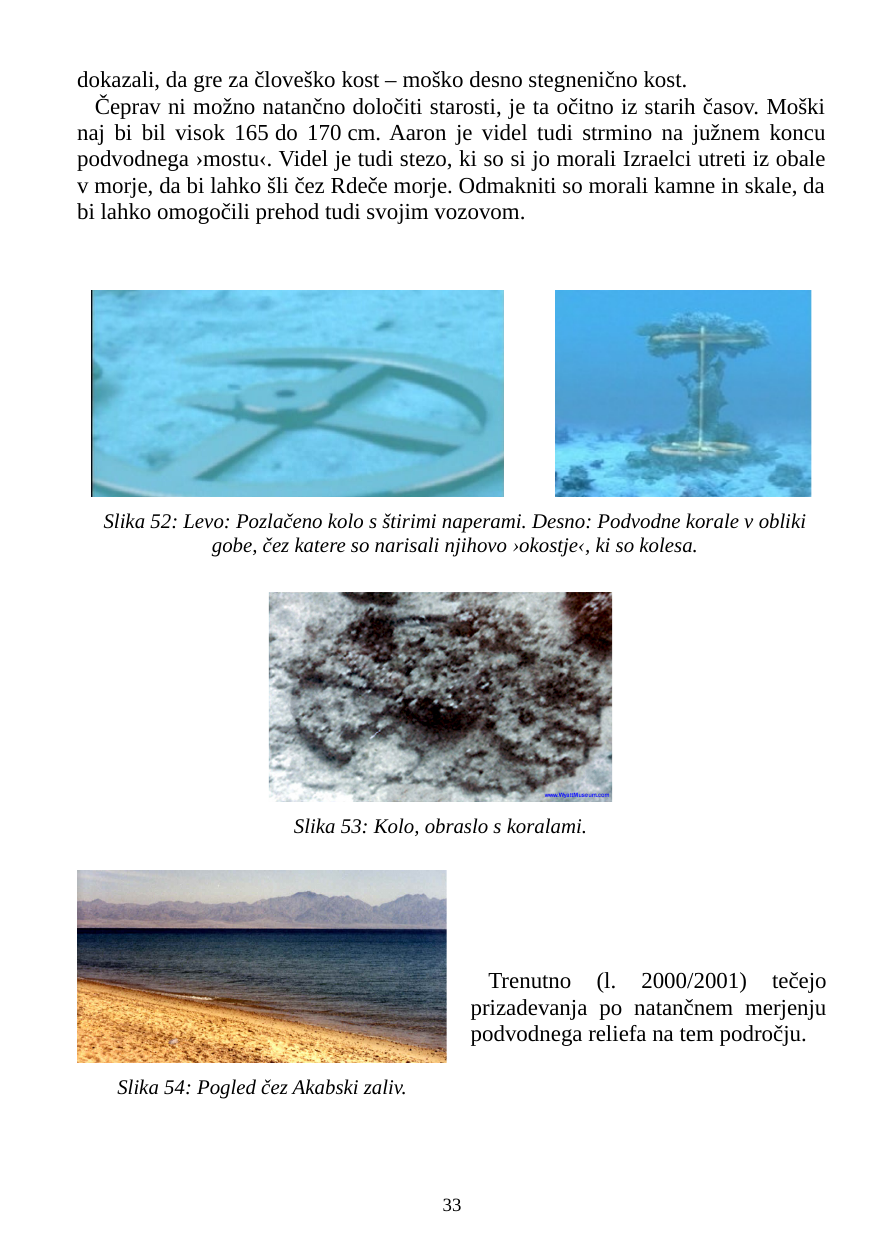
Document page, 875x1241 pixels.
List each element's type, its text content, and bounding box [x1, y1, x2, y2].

text Čeprav ni možno natančno določiti starosti, je ta očitno iz starih časov. Moški naj bi bil visok 165 do 170 cm. Aaron je videl tudi strmino na južnem koncu podvodnega ›mostu‹. Videl je tudi stezo, ki so si jo morali Izraelci utreti iz obale v morje, da bi lahko šli čez Rdeče morje. Odmakniti so morali kamne in skale, da bi lahko omogočili prehod tudi svojim vozovom. [77, 93, 827, 224]
text Slika 53: Kolo, obraslo s koralami. [263, 592, 618, 838]
picture [268, 592, 613, 802]
text dokazali, da gre za človeško kost – moško desno stegnenično kost. [77, 66, 827, 93]
picture [91, 290, 504, 497]
picture [555, 290, 812, 497]
text Trenutno (l. 2000/2001) tečejo prizadevanja po natančnem merjenju podvodnega reliefa na tem področju. [447, 967, 827, 1046]
text Slika 54: Pogled čez Akabski zaliv. [77, 1063, 447, 1099]
picture [77, 870, 447, 1063]
text Slika 52: Levo: Pozlačeno kolo s štirimi naperami. Desno: Podvodne korale v obliki gobe, čez katere so narisali njihovo ›okostje‹, ki so kolesa. [91, 291, 818, 557]
